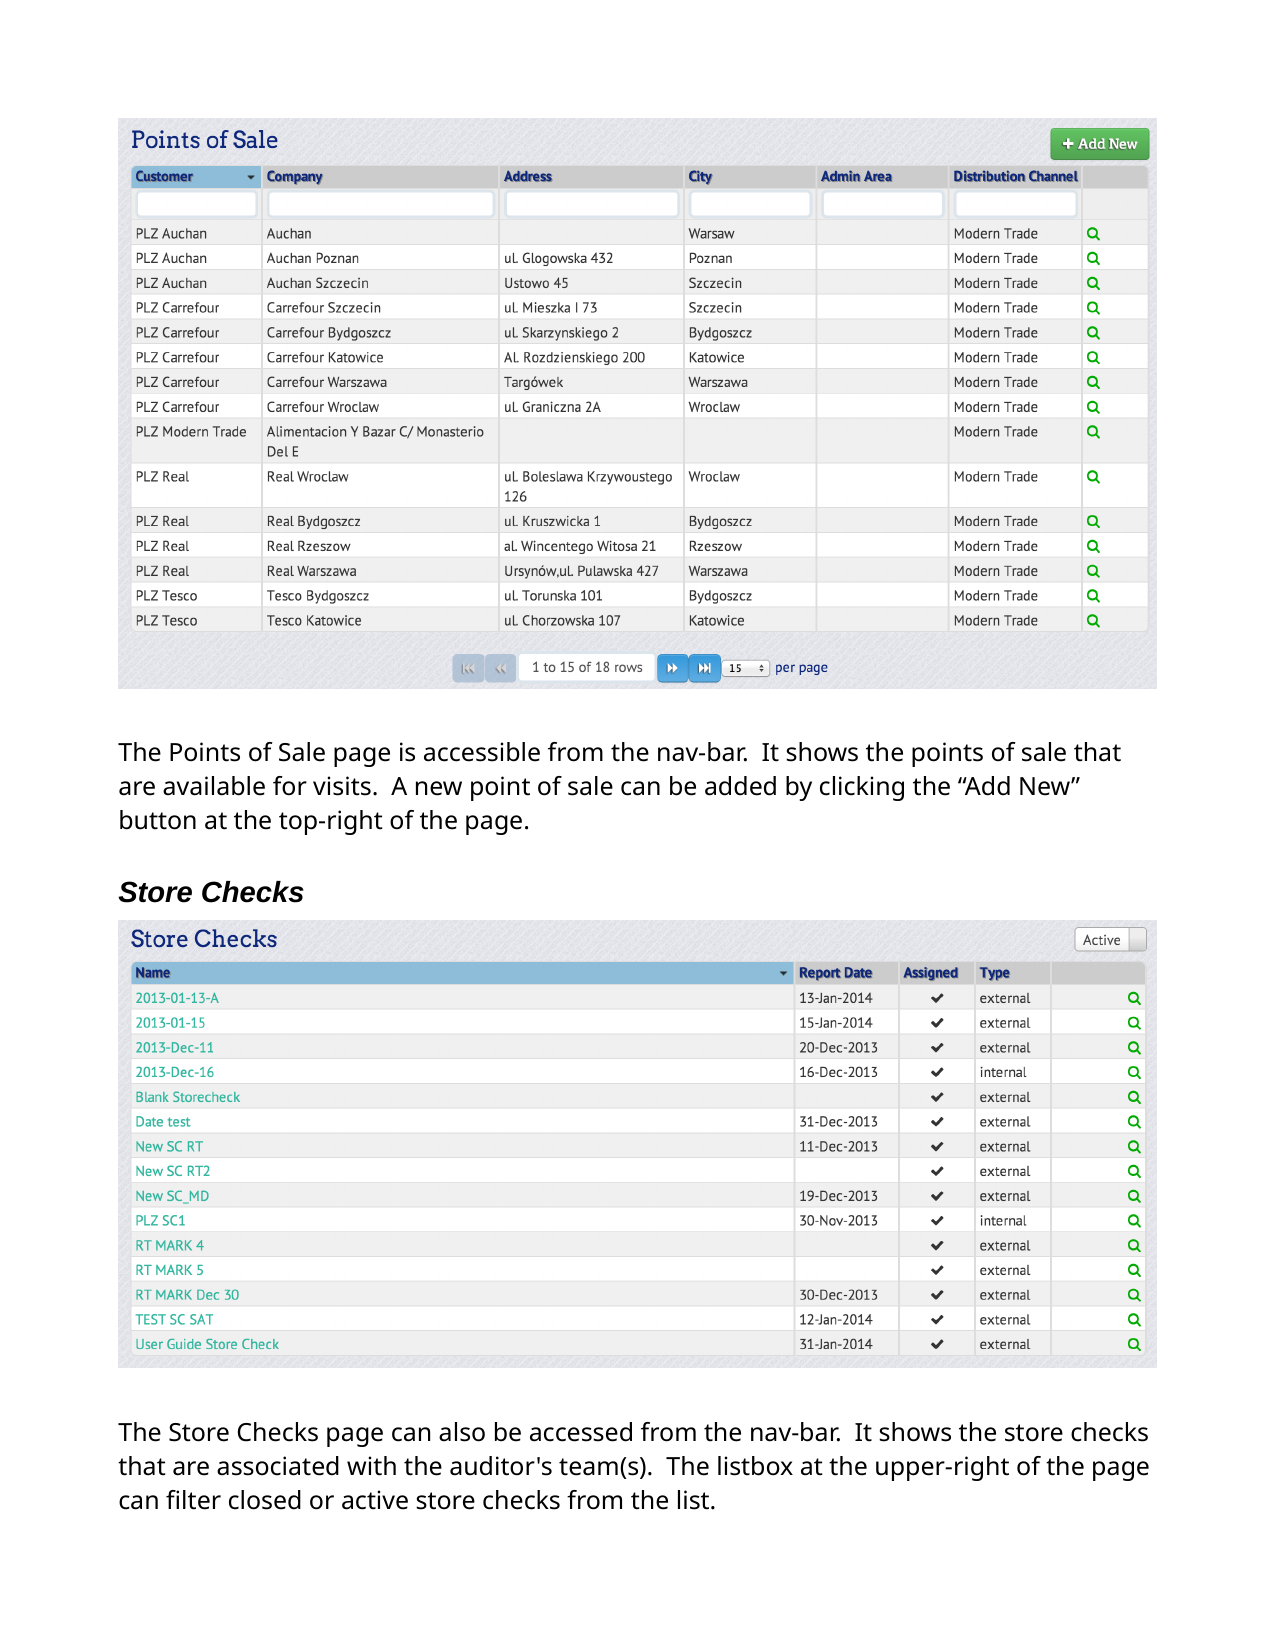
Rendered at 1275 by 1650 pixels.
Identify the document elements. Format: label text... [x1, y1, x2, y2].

picture [118, 118, 1157, 689]
subtitle Store Checks [118, 874, 1157, 908]
text The Points of Sale page is accessible from the nav-bar. It shows the points of sale that are available for visits. A new point of sale can be added by clicking the “Add New” button at the top-right of the page. [118, 735, 1157, 837]
text The Store Checks page can also be accessed from the nav-bar. It shows the store checks that are associated with the auditor's team(s). The listbox at the upper-right of the page can filter closed or active store checks from the list. [118, 1414, 1157, 1517]
picture [118, 920, 1157, 1368]
